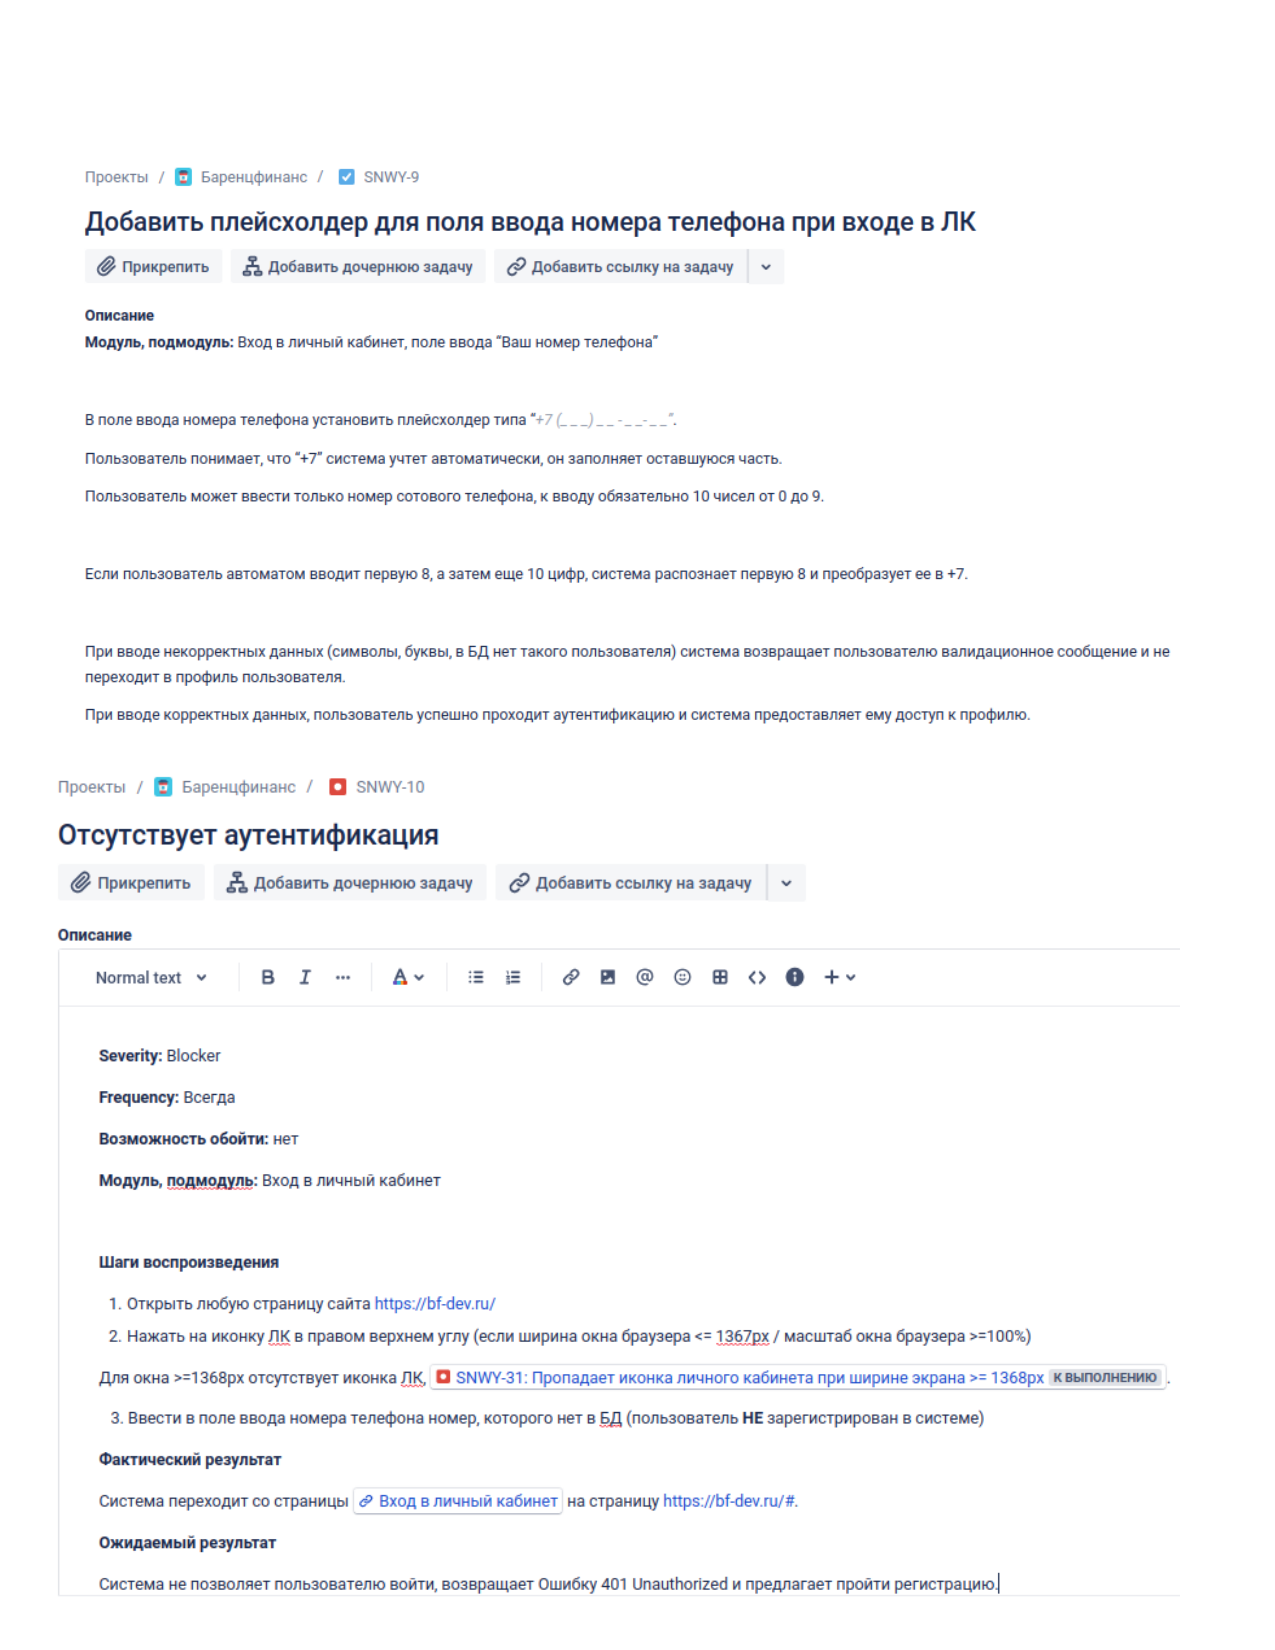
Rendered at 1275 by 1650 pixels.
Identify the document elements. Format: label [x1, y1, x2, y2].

picture [67, 146, 1208, 743]
picture [40, 759, 1180, 1599]
